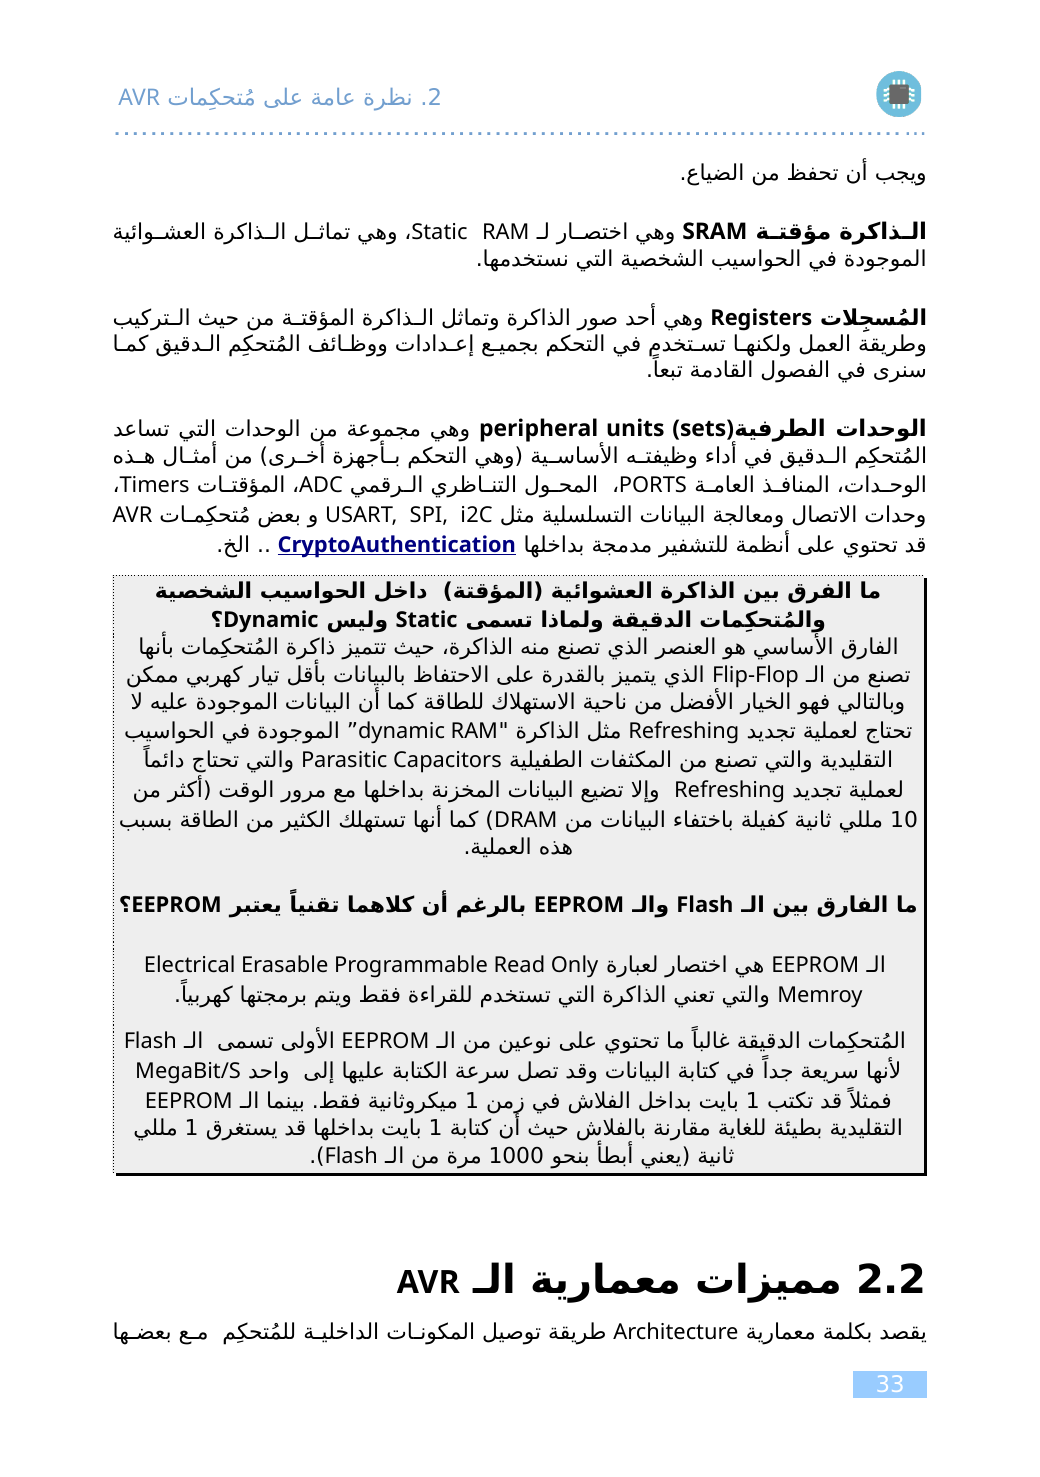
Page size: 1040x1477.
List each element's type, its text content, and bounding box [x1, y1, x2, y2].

text الفارق اﻷساسي هو العنصر الذي تصنع منه الذاكرة، حيث تتميز ذاكرة المُتحكِمات بأنها تصنع من الـ Flip-Flop الذي يتميز بالقدرة على الاحتفاظ بالبيانات بأقل تيار كهربي ممكن وبالتالي فهو الخيار الأفضل من ناحية الاستهلاك للطاقة كما أن البيانات الموجودة عليه لا تحتاج لعملية تجديد Refreshing مثل الذاكرة "dynamic RAM” الموجودة في الحواسيب التقليدية والتي تصنع من المكثفات الطفيلية Parasitic Capacitors والتي تحتاج دائماً لعملية تجديد Refreshing وإلا تضيع البيانات المخزنة بداخلها مع مرور الوقت (أكثر من 10 مللي ثانية كفيلة باختفاء البيانات من DRAM) كما أنها تستهلك الكثير من الطاقة بسبب هذه العملية. [112, 631, 924, 856]
text ما الفارق بين الـ Flash والـ EEPROM بالرغم أن كلاهما تقنياً يعتبر EEPROM؟ [112, 886, 924, 916]
text المُسجِلات Registers وهي أحد صور الذاكرة وتماثل الذاكرة المؤقتة من حيث التركيب وطريقة العمل ولكنها تستخدم في التحكم بجميع إعدادات ووظائف المُتحكِم الدقيق كما سنرى في الفصول القادمة تبعاً. [112, 302, 927, 382]
text الذاكرة ثابتة وتنقسم إلى نوعين، الأول: يُستخدَم في تخزين البرامج وتسمى بالفلاش Flash Memory وهي تماثل الهارديسك Hard-disk في الحاسب الشخصي ويحب البعض أن يسميها Program memory. أما النوع الثاني فتسمى الـ EEPROM وهي ذاكرة مخصصة لتخزين القيم الصغيرة والهامة مثل بعض الثوابت أو المتغيرات التي تؤثر في برنامج المُتحكِم ويجب أن تحفظ من الضياع. [112, 160, 927, 185]
text ما الفرق بين الذاكرة العشوائية (المؤقتة) داخل الحواسيب الشخصية والمُتحكِمات الدقيقة ولماذا تسمى Static وليس Dynamic؟ [112, 575, 924, 631]
text المُتحكِمات الدقيقة غالباً ما تحتوي على نوعين من الـ EEPROM اﻷولى تسمى الـ Flash لأنها سريعة جداً في كتابة البيانات وقد تصل سرعة الكتابة عليها إلى واحد MegaBit/S فمثلاً قد تكتب 1 بايت بداخل الفلاش في زمن 1 ميكروثانية فقط. بينما الـ EEPROM التقليدية بطيئة للغاية مقارنة بالفلاش حيث أن كتابة 1 بايت بداخلها قد يستغرق 1 مللي ثانية (يعني أبطأ بنحو 1000 مرة من الـ Flash). [112, 1022, 924, 1173]
text يقصد بكلمة معمارية Architecture طريقة توصيل المكونات الداخلية للمُتحكِم مع بعضها البعض ومدى حجم البيانات التي تستطيع هذه المكونات أن تعالجها. فمثلاً جميع مُتحكِمات AVR يوجد بها المكونات السابق ذكرها وبينها العديد من اﻷشياء المشتركة. لكن سنجد أنه هناك اختلافات رئيسية بين العديد من مُتحكِمات الـ AVR [112, 1316, 927, 1346]
text الوحدات الطرفيةperipheral units (sets) وهي مجموعة من الوحدات التي تساعد المُتحكِم الدقيق في أداء وظيفته اﻷساسية (وهي التحكم بأجهزة أخرى) من أمثال هذه الوحدات، المنافذ العامة PORTS، المحول التناظري الرقمي ADC، المؤقتات Timers، وحدات الاتصال ومعالجة البيانات التسلسلية مثل USART, SPI, i2C و بعض مُتحكِمات AVR قد تحتوي على أنظمة للتشفير مدمجة بداخلها CryptoAuthentication .. الخ. [112, 412, 927, 558]
picture [876, 71, 922, 117]
text الـ EEPROM هي اختصار لعبارة Electrical Erasable Programmable Read Only Memroy والتي تعني الذاكرة التي تستخدم للقراءة فقط ويتم برمجتها كهربياً. [112, 946, 924, 1005]
text الذاكرة مؤقتة SRAM وهي اختصار لـ Static RAM، وهي تماثل الذاكرة العشوائية الموجودة في الحواسيب الشخصية التي نستخدمها. [112, 215, 927, 272]
subtitle 2.2 مميزات معمارية الـ AVR [112, 1257, 927, 1303]
